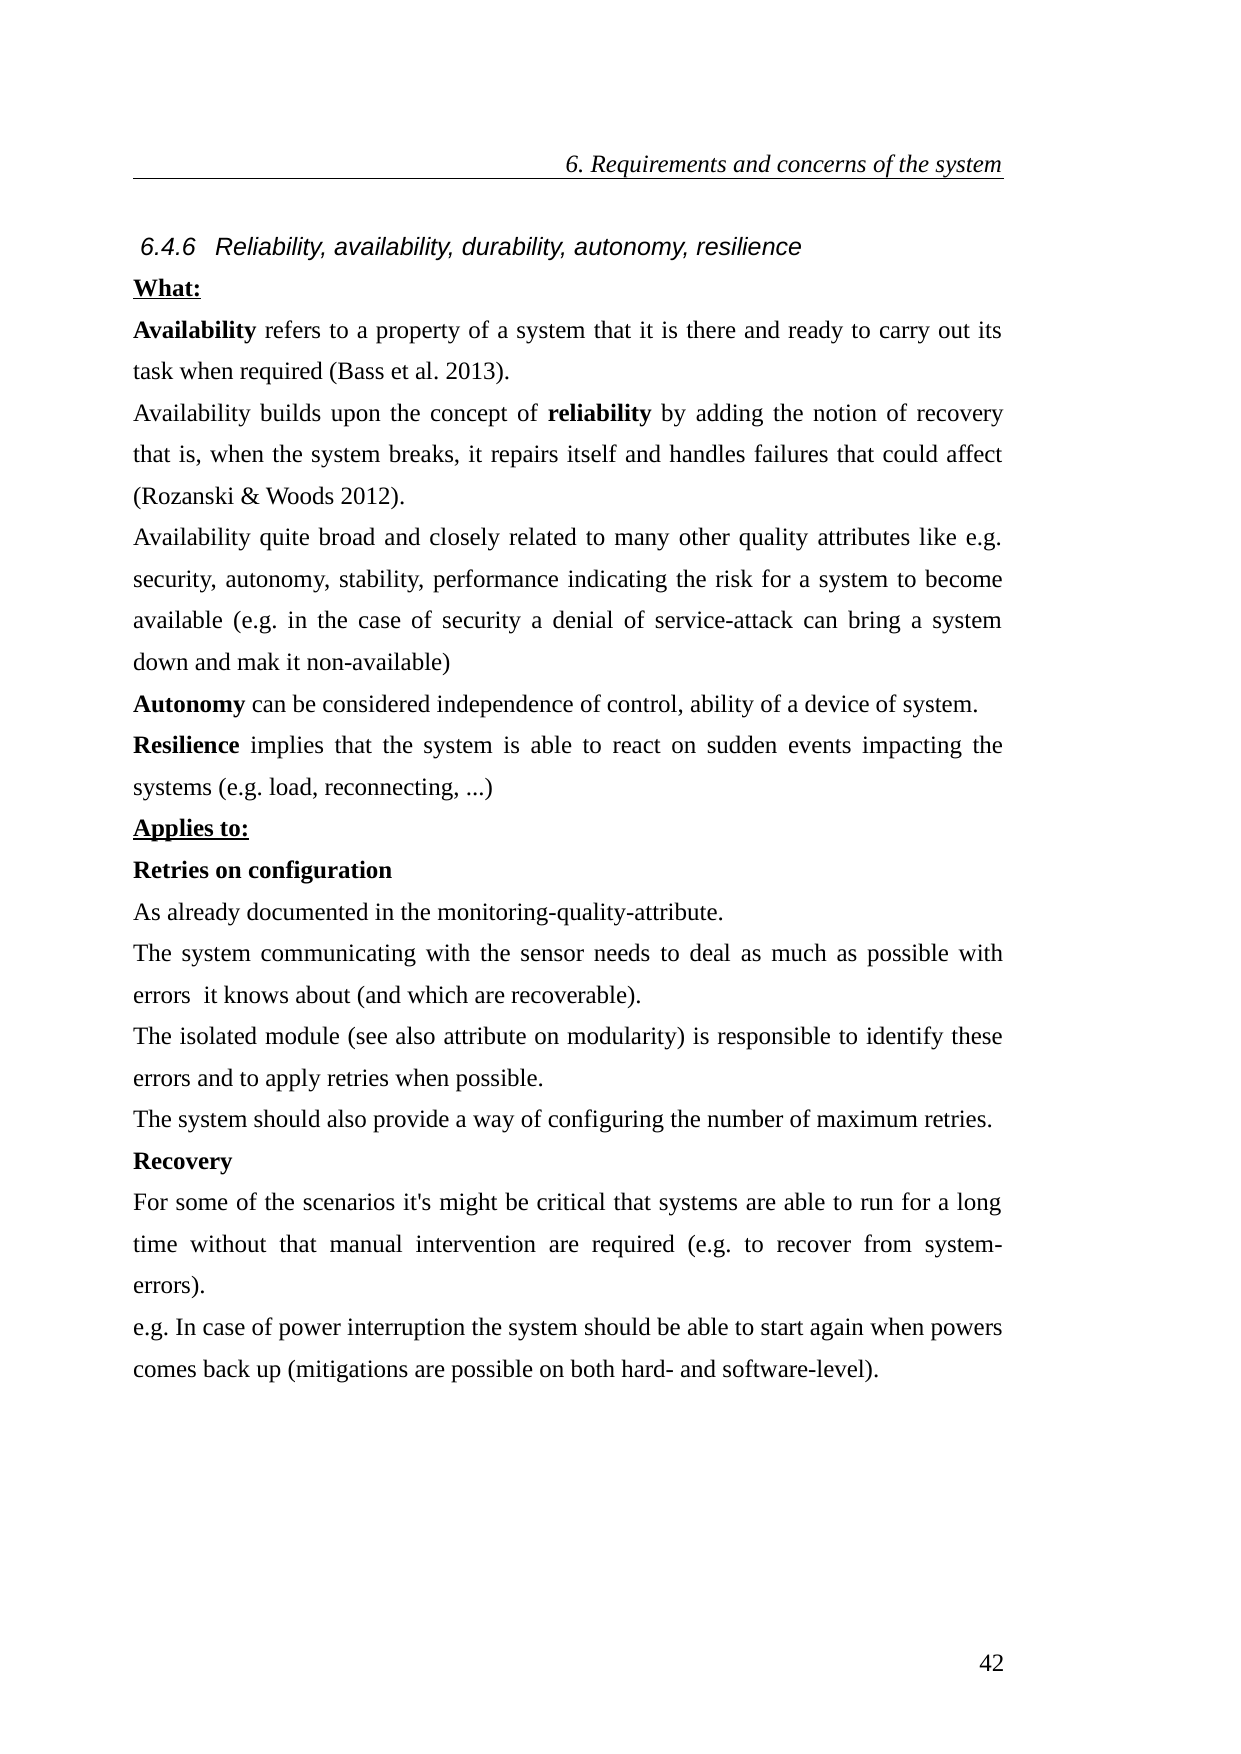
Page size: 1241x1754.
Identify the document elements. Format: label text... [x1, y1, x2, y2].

text The isolated module (see also attribute on modularity) is responsible to identify these errors and to apply retries when possible. [133, 1022, 1004, 1092]
text Autonomy can be considered independence of control, ability of a device of system. [133, 690, 1004, 717]
text Availability refers to a property of a system that it is there and ready to carry out its task when required (Bass et al. 2013)⁠. [133, 316, 1004, 385]
text e.g. In case of power interruption the system should be able to start again when powers comes back up (mitigations are possible on both hard- and software-level). [133, 1313, 1004, 1382]
text The system should also provide a way of configuring the number of maximum retries. [133, 1105, 1004, 1133]
subtitle Reliability, availability, durability, autonomy, resilience [140, 232, 1004, 260]
text What: [133, 274, 1004, 302]
text Availability quite broad and closely related to many other quality attributes like e.g. security, autonomy, stability, performance indicating the risk for a system to become available (e.g. in the case of security a denial of service-attack can bring a system down and mak it non-available) [133, 523, 1004, 676]
text As already documented in the monitoring-quality-attribute. [133, 898, 1004, 925]
text Availability builds upon the concept of reliability by adding the notion of recovery that is, when the system breaks, it repairs itself and handles failures that could affect (Rozanski & Woods 2012)⁠. [133, 399, 1004, 510]
text Resilience implies that the system is able to react on sudden events impacting the systems (e.g. load, reconnecting, ...) [133, 731, 1004, 801]
text The system communicating with the sensor needs to deal as much as possible with errors it knows about (and which are recoverable). [133, 939, 1004, 1008]
text Recovery [133, 1147, 1004, 1175]
text Applies to: [133, 814, 1004, 842]
text Retries on configuration [133, 856, 1004, 884]
text For some of the scenarios it's might be critical that systems are able to run for a long time without that manual intervention are required (e.g. to recover from system-errors). [133, 1188, 1004, 1299]
